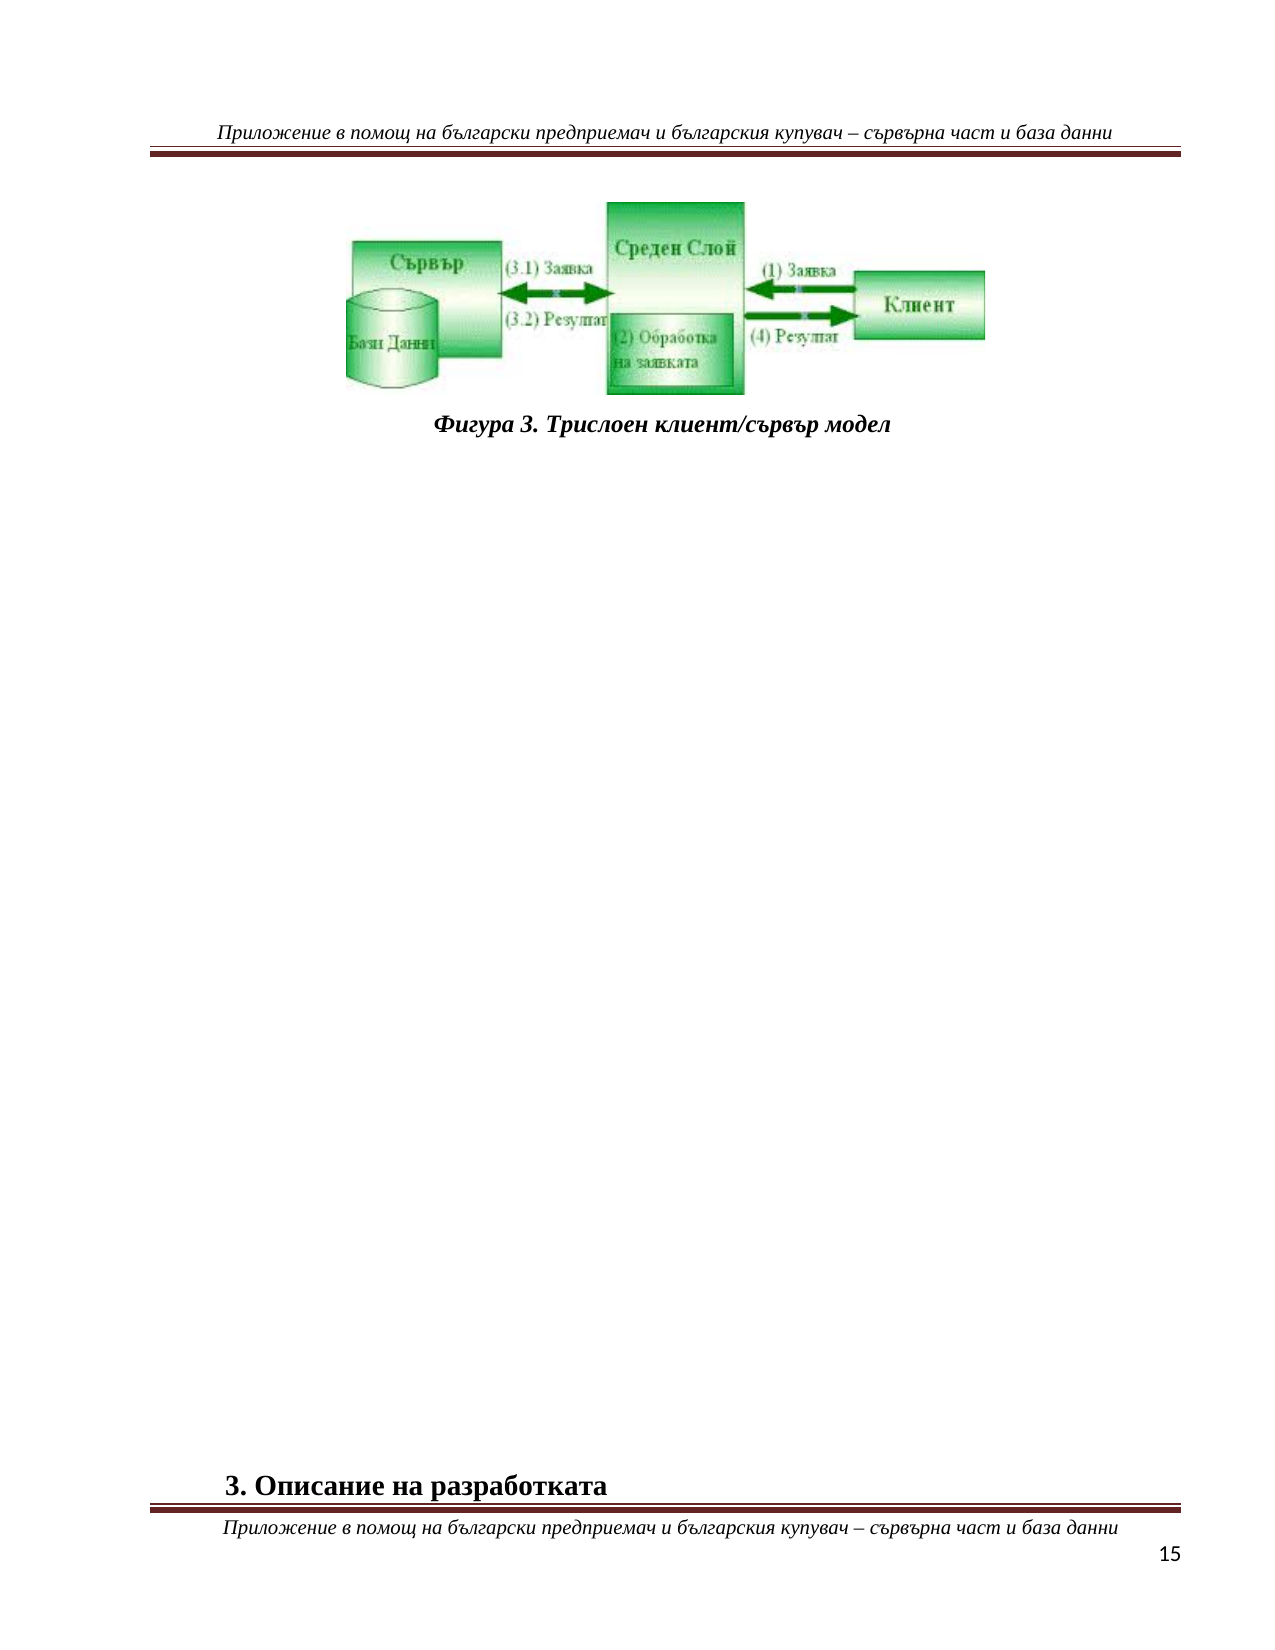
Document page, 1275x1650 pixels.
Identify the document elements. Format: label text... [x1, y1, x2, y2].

text Фигура 3. Трислоен клиент/сървър модел [150, 202, 1181, 438]
picture [346, 202, 986, 395]
text 3. Описание на разработката [150, 1468, 1181, 1501]
